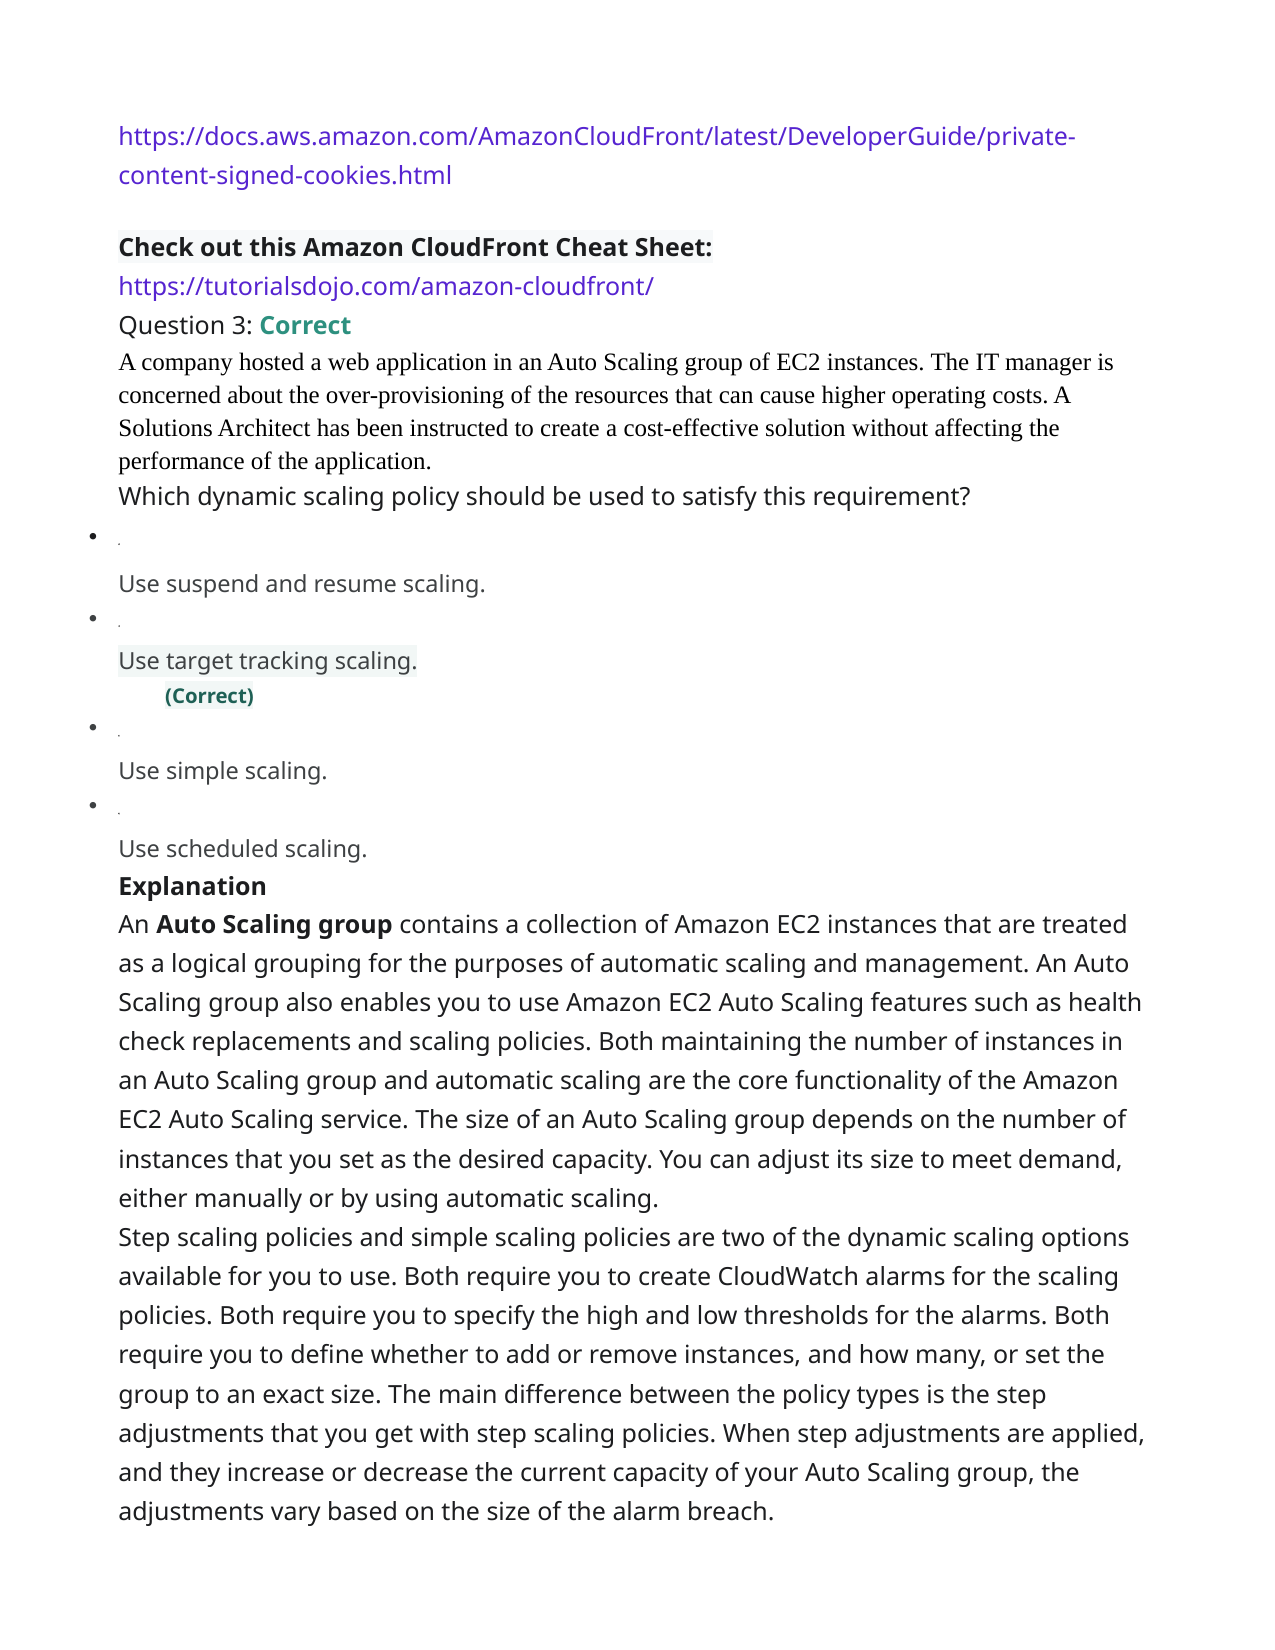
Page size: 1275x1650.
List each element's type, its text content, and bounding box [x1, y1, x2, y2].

text https://docs.aws.amazon.com/AmazonCloudFront/latest/DeveloperGuide/private-content-signed-cookies.html [118, 118, 1157, 191]
list ​ [118, 713, 1157, 742]
text A company hosted a web application in an Auto Scaling group of EC2 instances. The IT manager is concerned about the over-provisioning of the resources that can cause higher operating costs. A Solutions Architect has been instructed to create a cost-effective solution without affecting the performance of the application. [118, 347, 1157, 475]
text Question 3: Correct [118, 308, 1157, 342]
list Use scheduled scaling. [118, 832, 1157, 864]
list ​ [118, 518, 1157, 552]
list ​ [118, 604, 1157, 632]
text An Auto Scaling group contains a collection of Amazon EC2 instances that are treated as a logical grouping for the purposes of automatic scaling and management. An Auto Scaling group also enables you to use Amazon EC2 Auto Scaling features such as health check replacements and scaling policies. Both maintaining the number of instances in an Auto Scaling group and automatic scaling are the core functionality of the Amazon EC2 Auto Scaling service. The size of an Auto Scaling group depends on the number of instances that you set as the desired capacity. You can adjust its size to meet demand, either manually or by using automatic scaling. [118, 906, 1157, 1214]
list Use suspend and resume scaling. [118, 567, 1157, 599]
list (Correct) [165, 681, 1157, 709]
text Step scaling policies and simple scaling policies are two of the dynamic scaling options available for you to use. Both require you to create CloudWatch alarms for the scaling policies. Both require you to specify the high and low thresholds for the alarms. Both require you to define whether to add or remove instances, and how many, or set the group to an exact size. The main difference between the policy types is the step adjustments that you get with step scaling policies. When step adjustments are applied, and they increase or decrease the current capacity of your Auto Scaling group, the adjustments vary based on the size of the alarm breach. [118, 1219, 1157, 1528]
list Use target tracking scaling. [118, 645, 1157, 677]
list ​ [118, 791, 1157, 820]
text https://tutorialsdojo.com/amazon-cloudfront/ [118, 269, 1157, 303]
text Check out this Amazon CloudFront Cheat Sheet: [118, 229, 1157, 263]
text Which dynamic scaling policy should be used to satisfy this requirement? [118, 479, 1157, 513]
subtitle Explanation [118, 869, 1157, 903]
list Use simple scaling. [118, 754, 1157, 786]
